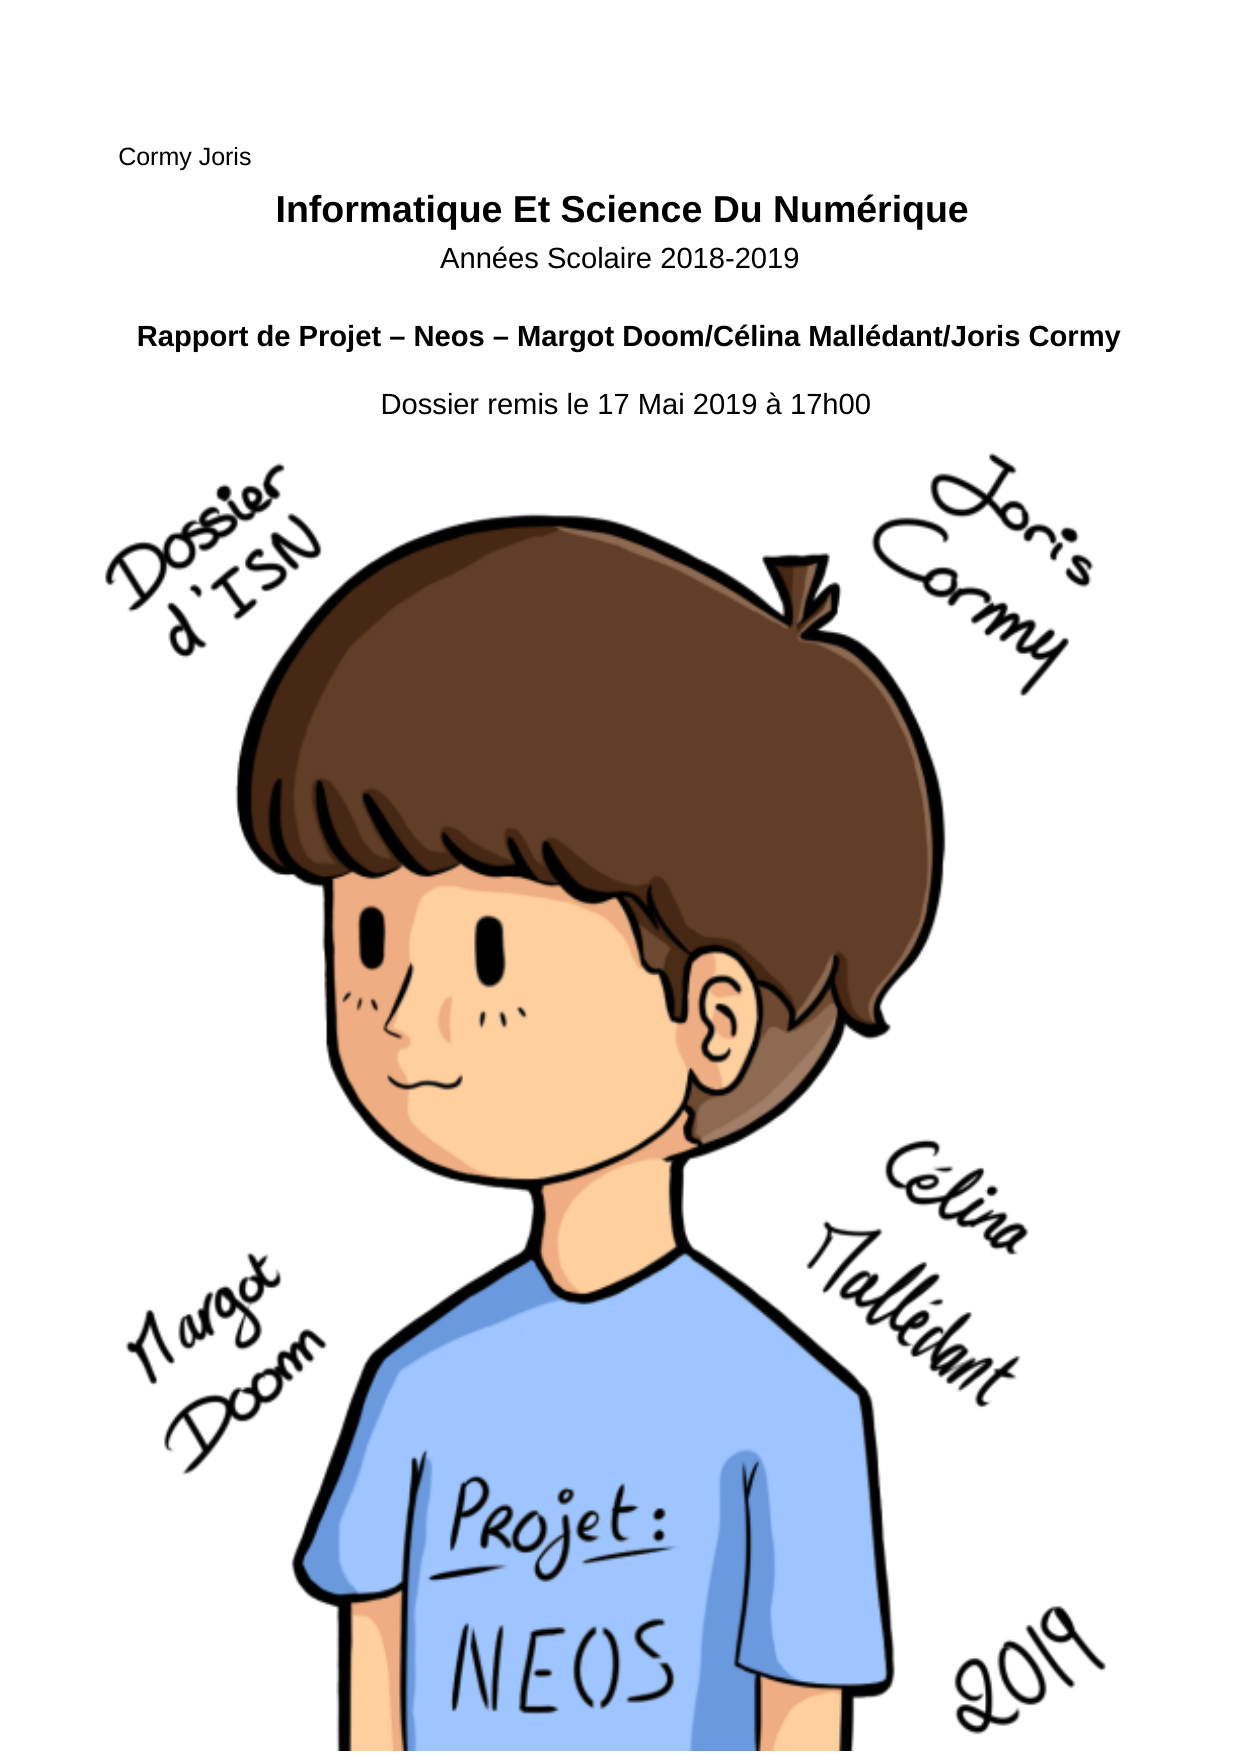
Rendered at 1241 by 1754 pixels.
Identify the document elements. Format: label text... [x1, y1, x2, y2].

text Dossier remis le 17 Mai 2019 à 17h00 [118, 387, 1122, 420]
text Cormy Joris [118, 118, 1122, 176]
text Rapport de Projet – Neos – Margot Doom/Célina Mallédant/Joris Cormy [118, 315, 1122, 353]
picture [92, 437, 1135, 1751]
text Informatique Et Science Du Numérique [118, 176, 1122, 233]
text Années Scolaire 2018-2019 [118, 233, 1122, 276]
